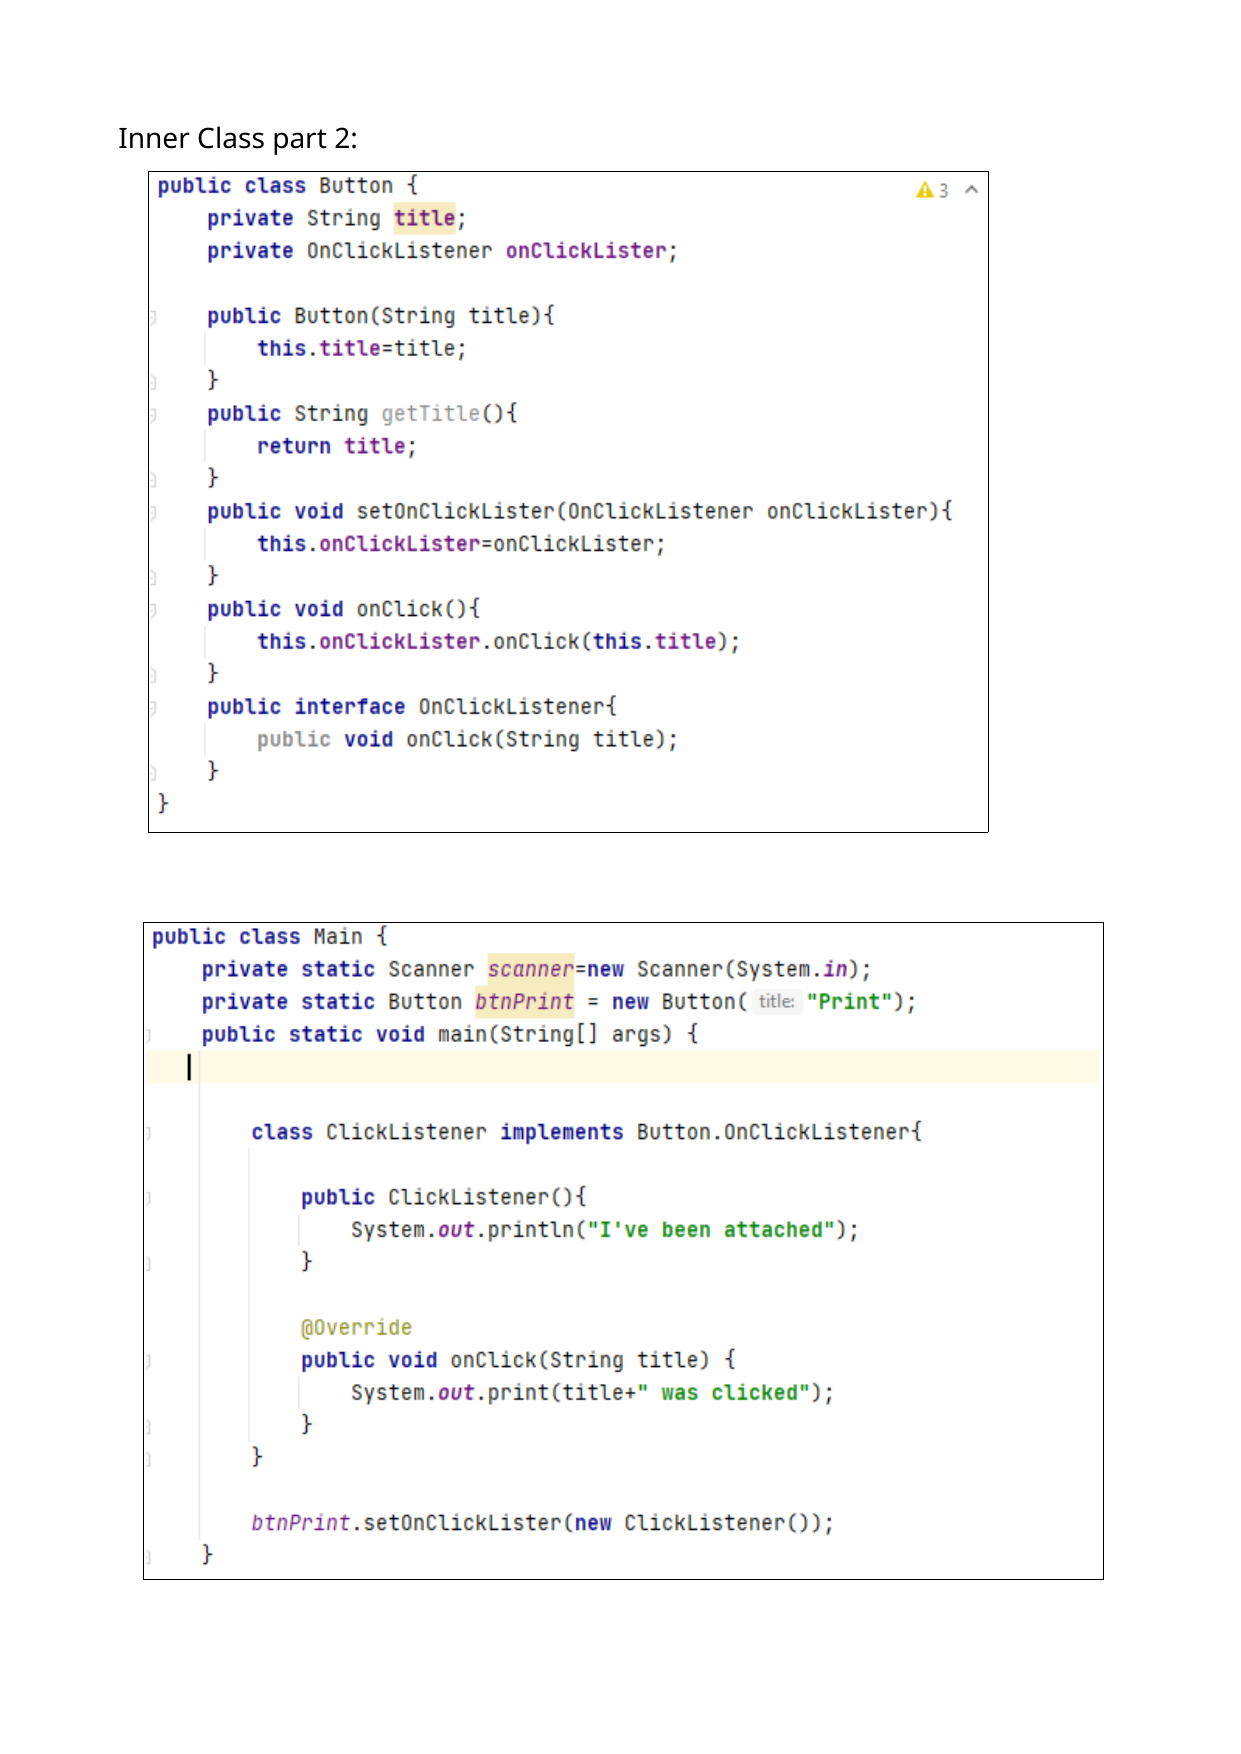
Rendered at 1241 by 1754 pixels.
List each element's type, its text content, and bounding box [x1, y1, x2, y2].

picture [150, 174, 986, 829]
picture [146, 924, 1100, 1577]
text Inner Class part 2: [118, 118, 1122, 156]
